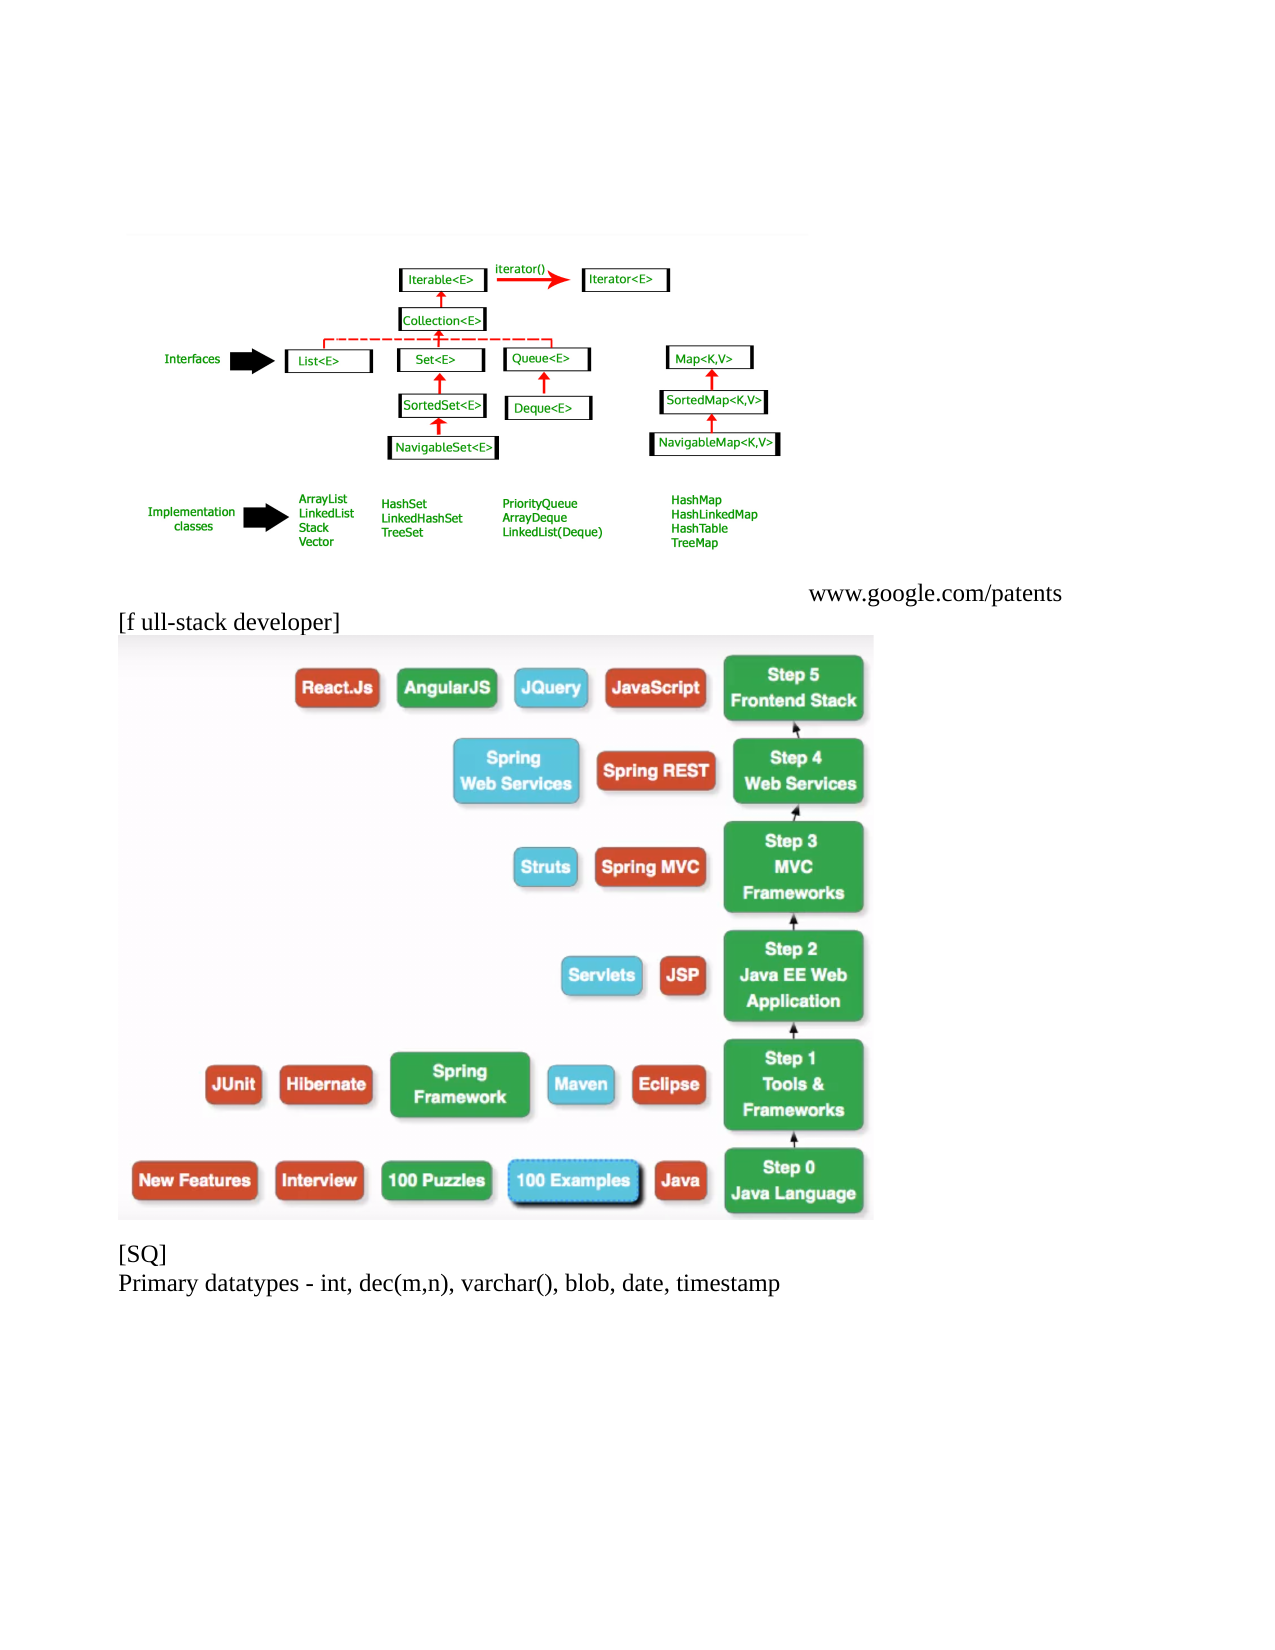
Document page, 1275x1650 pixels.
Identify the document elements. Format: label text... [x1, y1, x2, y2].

text www.google.com/patents [118, 578, 1157, 607]
picture [118, 635, 874, 1220]
picture [126, 220, 809, 596]
text Primary datatypes - int, dec(m,n), varchar(), blob, date, timestamp [118, 1268, 1157, 1297]
text [f ull-stack developer] [118, 607, 1157, 636]
text [SQ] [118, 1239, 1157, 1268]
